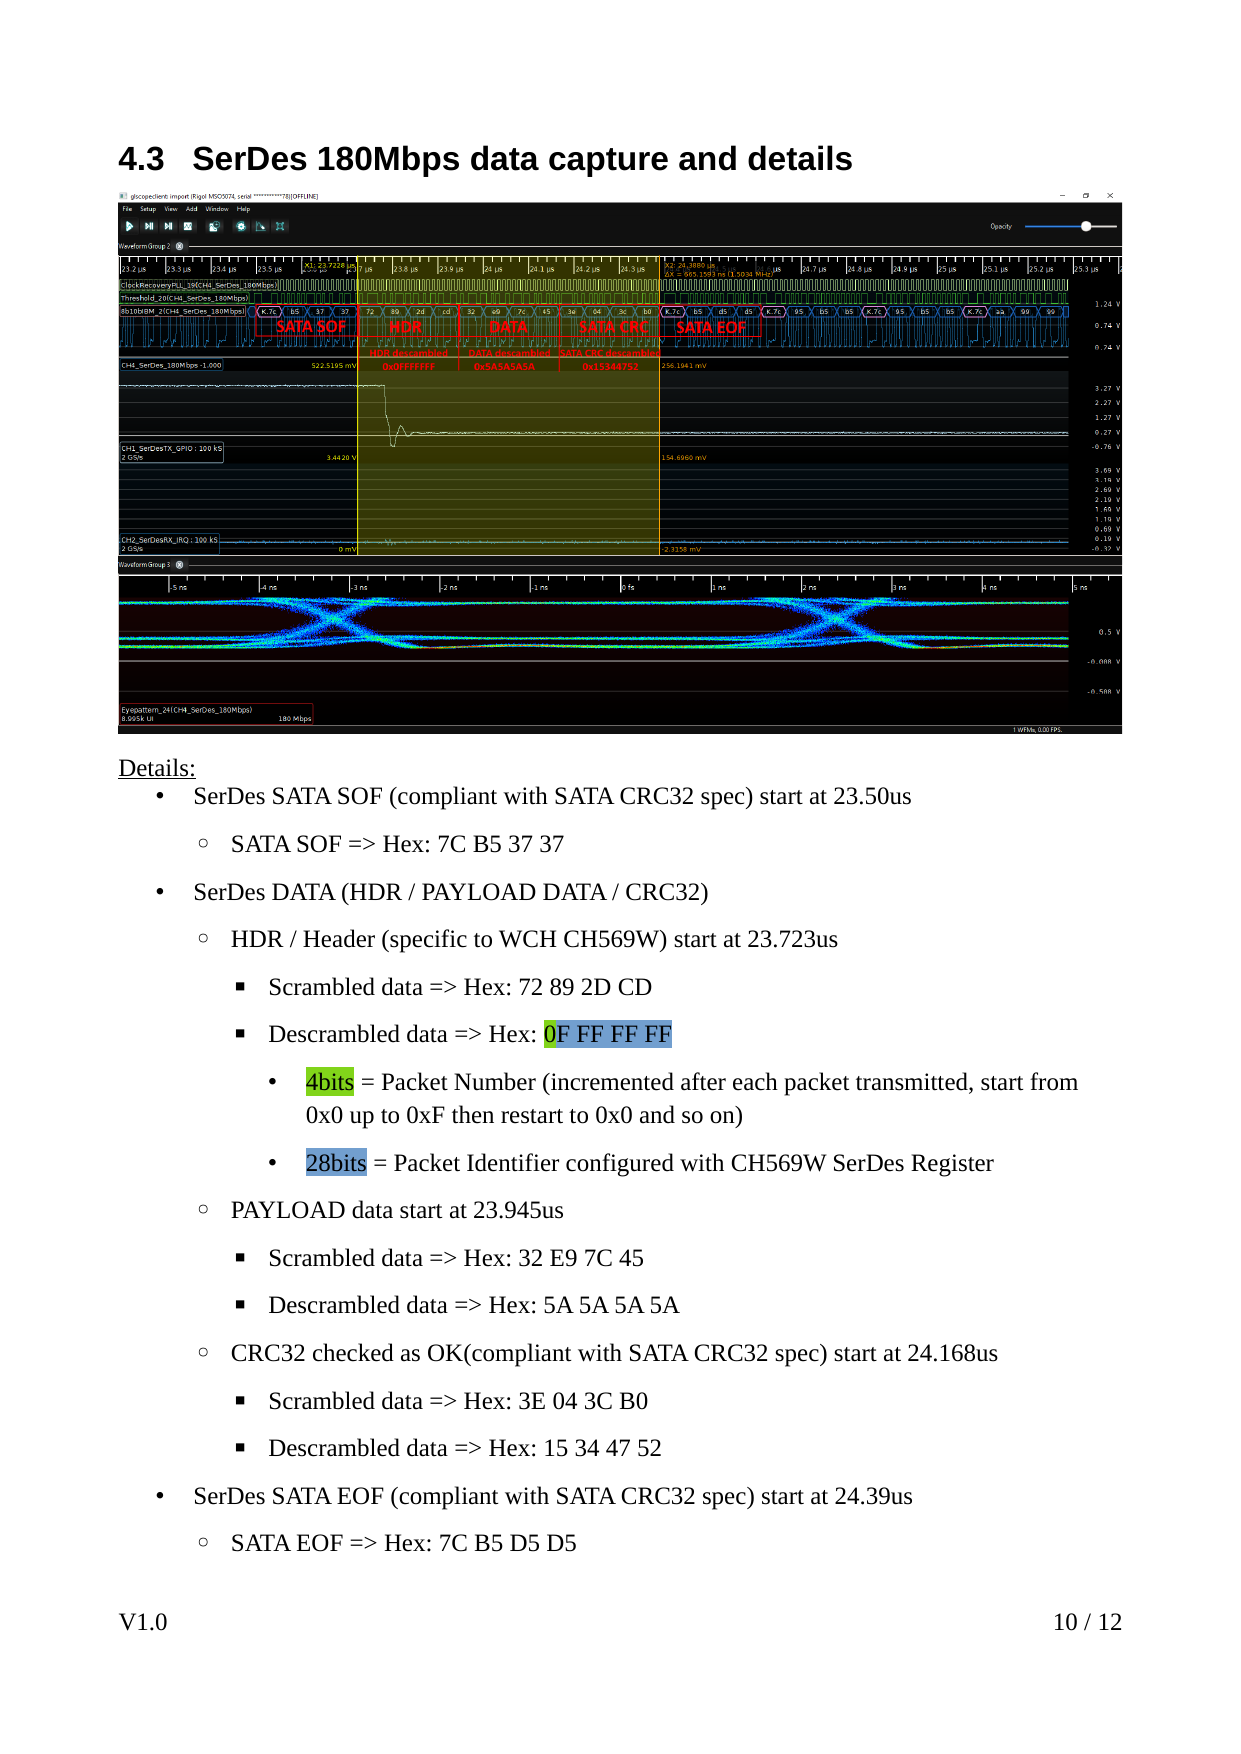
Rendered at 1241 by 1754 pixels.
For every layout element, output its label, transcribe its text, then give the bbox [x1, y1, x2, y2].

list Scrambled data => Hex: 72 89 2D CD [231, 972, 1122, 1001]
list HDR / Header (specific to WCH CH569W) start at 23.723us [193, 924, 1122, 953]
list SATA EOF => Hex: 7C B5 D5 D5 [193, 1528, 1122, 1557]
list SATA SOF => Hex: 7C B5 37 37 [193, 829, 1122, 858]
list Scrambled data => Hex: 32 E9 7C 45 [231, 1243, 1122, 1272]
text Details: [118, 753, 1122, 781]
list SerDes SATA EOF (compliant with SATA CRC32 spec) start at 24.39us [156, 1481, 1122, 1510]
list Descrambled data => Hex: 15 34 47 52 [231, 1433, 1122, 1462]
list SerDes SATA SOF (compliant with SATA CRC32 spec) start at 23.50us [156, 781, 1122, 810]
list SerDes DATA (HDR / PAYLOAD DATA / CRC32) [156, 877, 1122, 905]
list 28bits = Packet Identifier configured with CH569W SerDes Register [268, 1148, 1122, 1176]
list Scrambled data => Hex: 3E 04 3C B0 [231, 1386, 1122, 1414]
list PAYLOAD data start at 23.945us [193, 1195, 1122, 1224]
list 4bits = Packet Number (incremented after each packet transmitted, start from 0x0 up to 0xF then restart to 0x0 and so on) [268, 1067, 1122, 1129]
subtitle SerDes 180Mbps data capture and details [118, 139, 1122, 178]
picture [118, 190, 1123, 734]
list CRC32 checked as OK(compliant with SATA CRC32 spec) start at 24.168us [193, 1338, 1122, 1367]
list Descrambled data => Hex: 5A 5A 5A 5A [231, 1291, 1122, 1319]
list Descrambled data => Hex: 0F FF FF FF [231, 1019, 1122, 1048]
